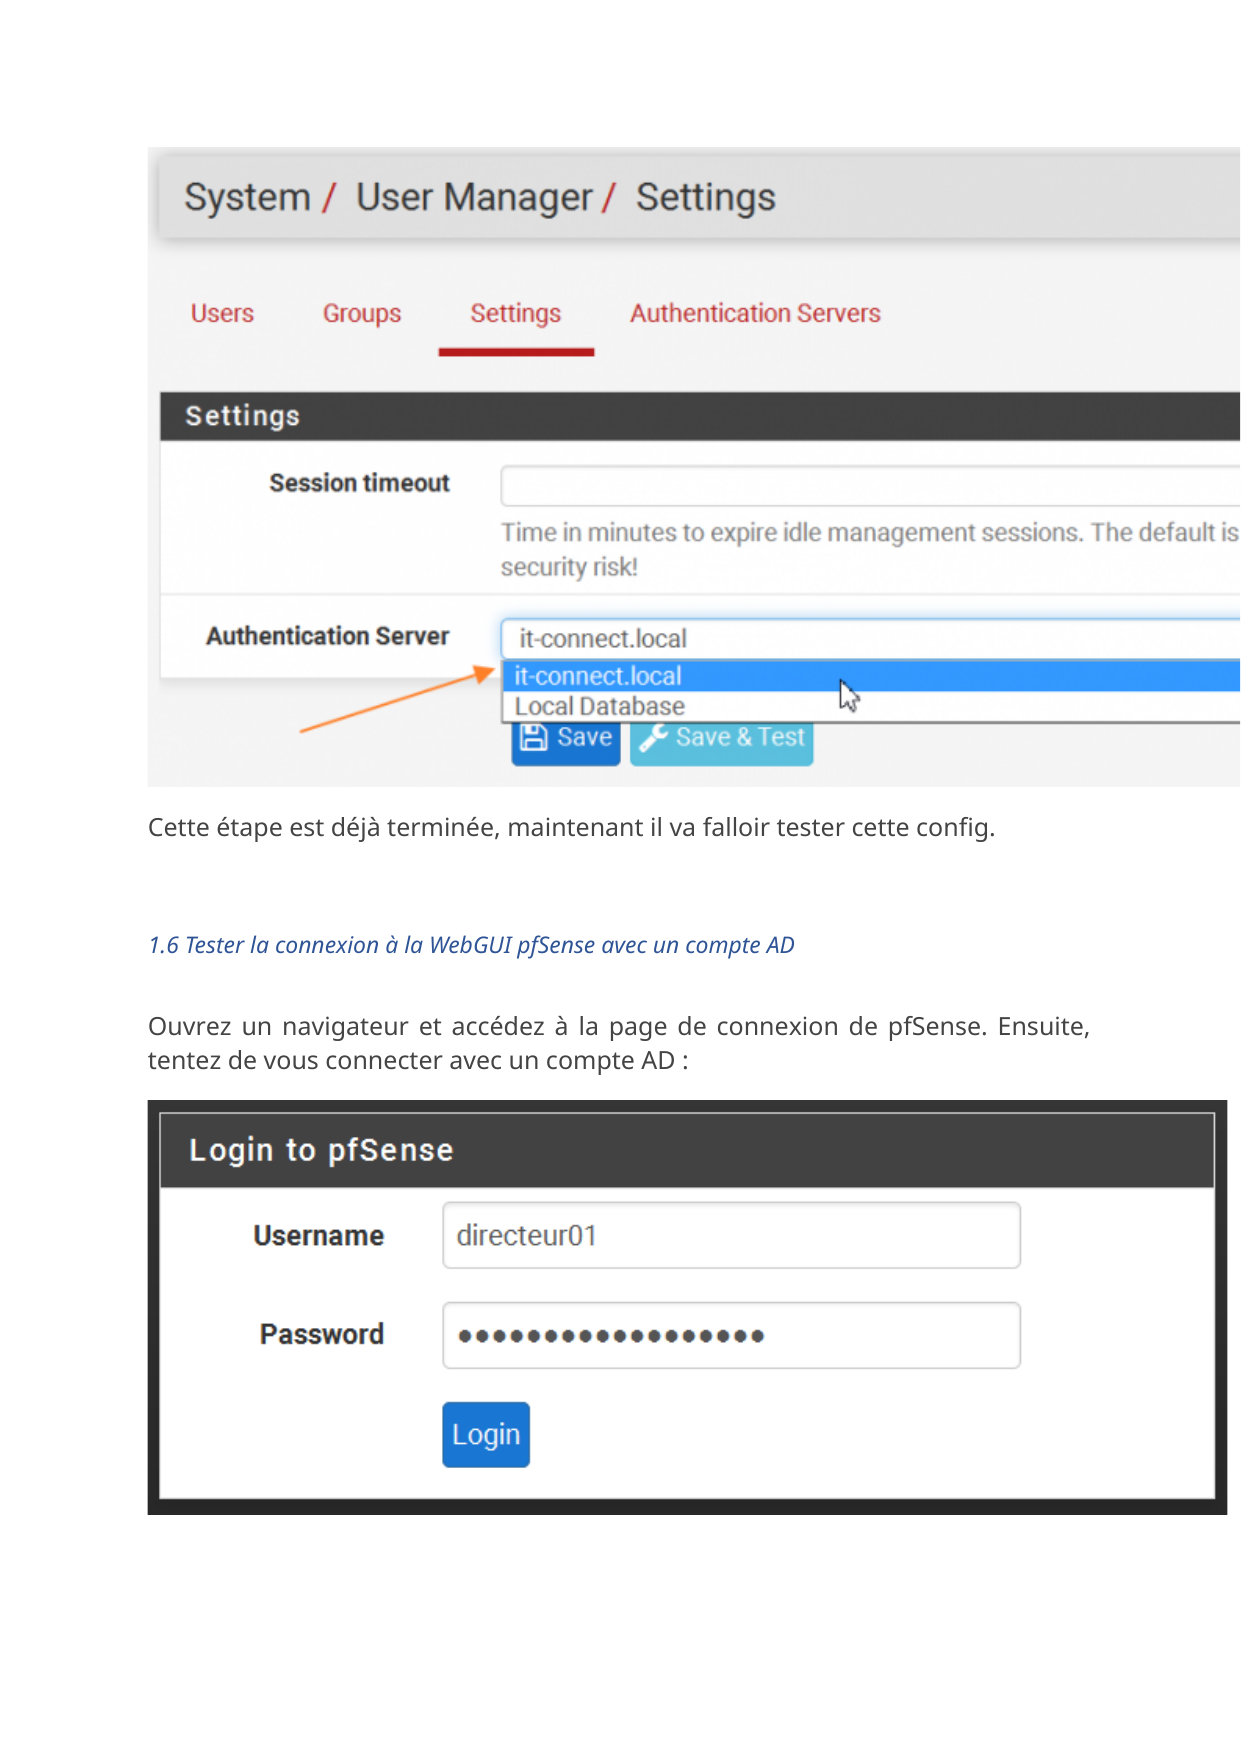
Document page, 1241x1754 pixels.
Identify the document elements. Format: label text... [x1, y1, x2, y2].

subtitle 1.6 Tester la connexion à la WebGUI pfSense avec un compte AD [148, 929, 1093, 961]
text Ouvrez un navigateur et accédez à la page de connexion de pfSense. Ensuite, tentez de vous connecter avec un compte AD : [148, 1009, 1093, 1077]
text Cette étape est déjà terminée, maintenant il va falloir tester cette config. [148, 810, 1093, 844]
